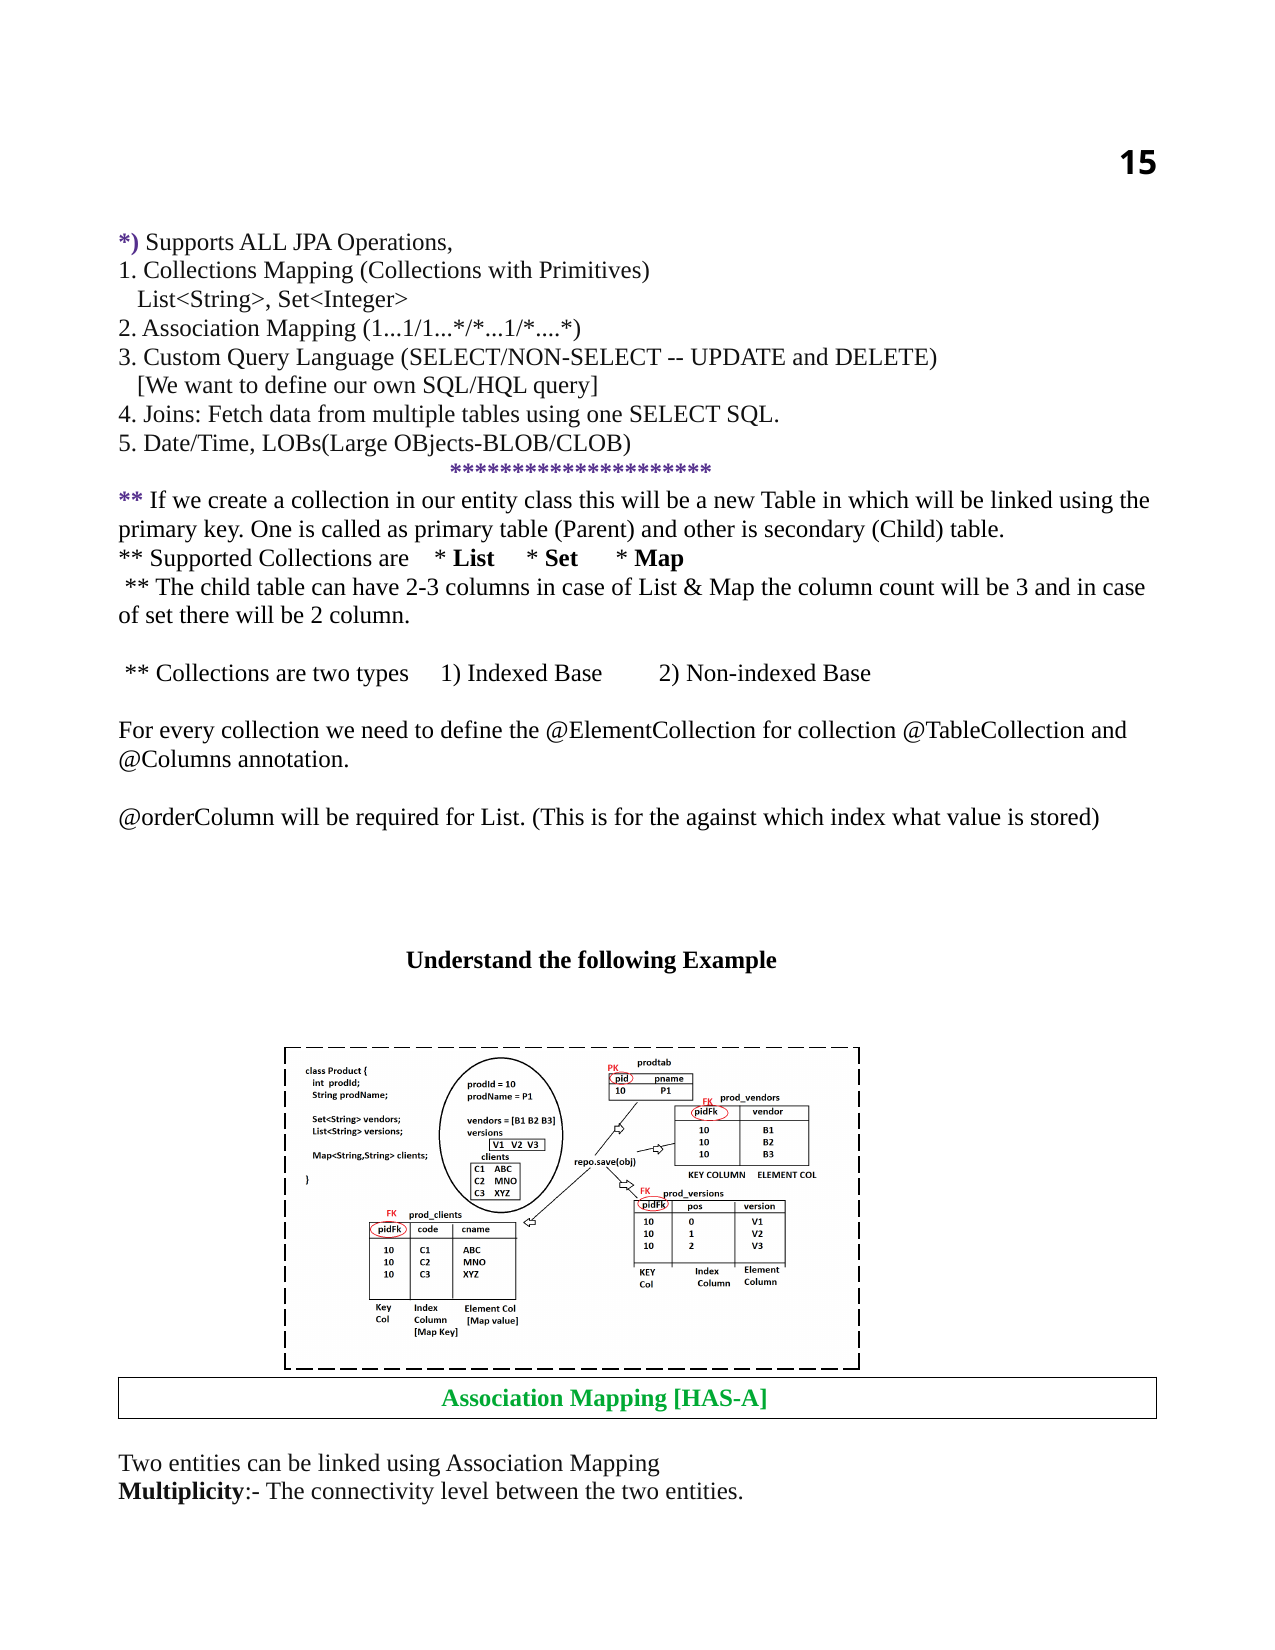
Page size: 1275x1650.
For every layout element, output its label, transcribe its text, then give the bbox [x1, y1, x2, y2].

text For every collection we need to define the @ElementCollection for collection @TableCollection and @Columns annotation. [118, 715, 1157, 773]
text 3. Custom Query Language (SELECT/NON-SELECT -- UPDATE and DELETE) [118, 342, 1157, 370]
text Understand the following Example [118, 945, 1157, 974]
text ** Supported Collections are * List * Set * Map [118, 543, 1157, 572]
text Two entities can be linked using Association Mapping [118, 1448, 1157, 1476]
text 1. Collections Mapping (Collections with Primitives) [118, 255, 1157, 284]
text List<String>, Set<Integer> [118, 284, 1157, 313]
table_header Association Mapping [HAS-A] [119, 1378, 1156, 1418]
text Multiplicity:- The connectivity level between the two entities. [118, 1476, 1157, 1505]
text 4. Joins: Fetch data from multiple tables using one SELECT SQL. [118, 399, 1157, 428]
picture [288, 1051, 856, 1366]
text 2. Association Mapping (1...1/1...*/*...1/*....*) [118, 313, 1157, 342]
text ** If we create a collection in our entity class this will be a new Table in which will be linked using the primary key. One is called as primary table (Parent) and other is secondary (Child) table. [118, 485, 1157, 543]
text *) Supports ALL JPA Operations, [118, 227, 1157, 255]
text [We want to define our own SQL/HQL query] [118, 370, 1157, 399]
text ** Collections are two types 1) Indexed Base 2) Non-indexed Base [118, 658, 1157, 687]
text ********************* [118, 457, 1157, 485]
text ** The child table can have 2-3 columns in case of List & Map the column count will be 3 and in case of set there will be 2 column. [118, 572, 1157, 629]
text @orderColumn will be required for List. (This is for the against which index what value is stored) [118, 802, 1157, 830]
text 5. Date/Time, LOBs(Large OBjects-BLOB/CLOB) [118, 428, 1157, 457]
